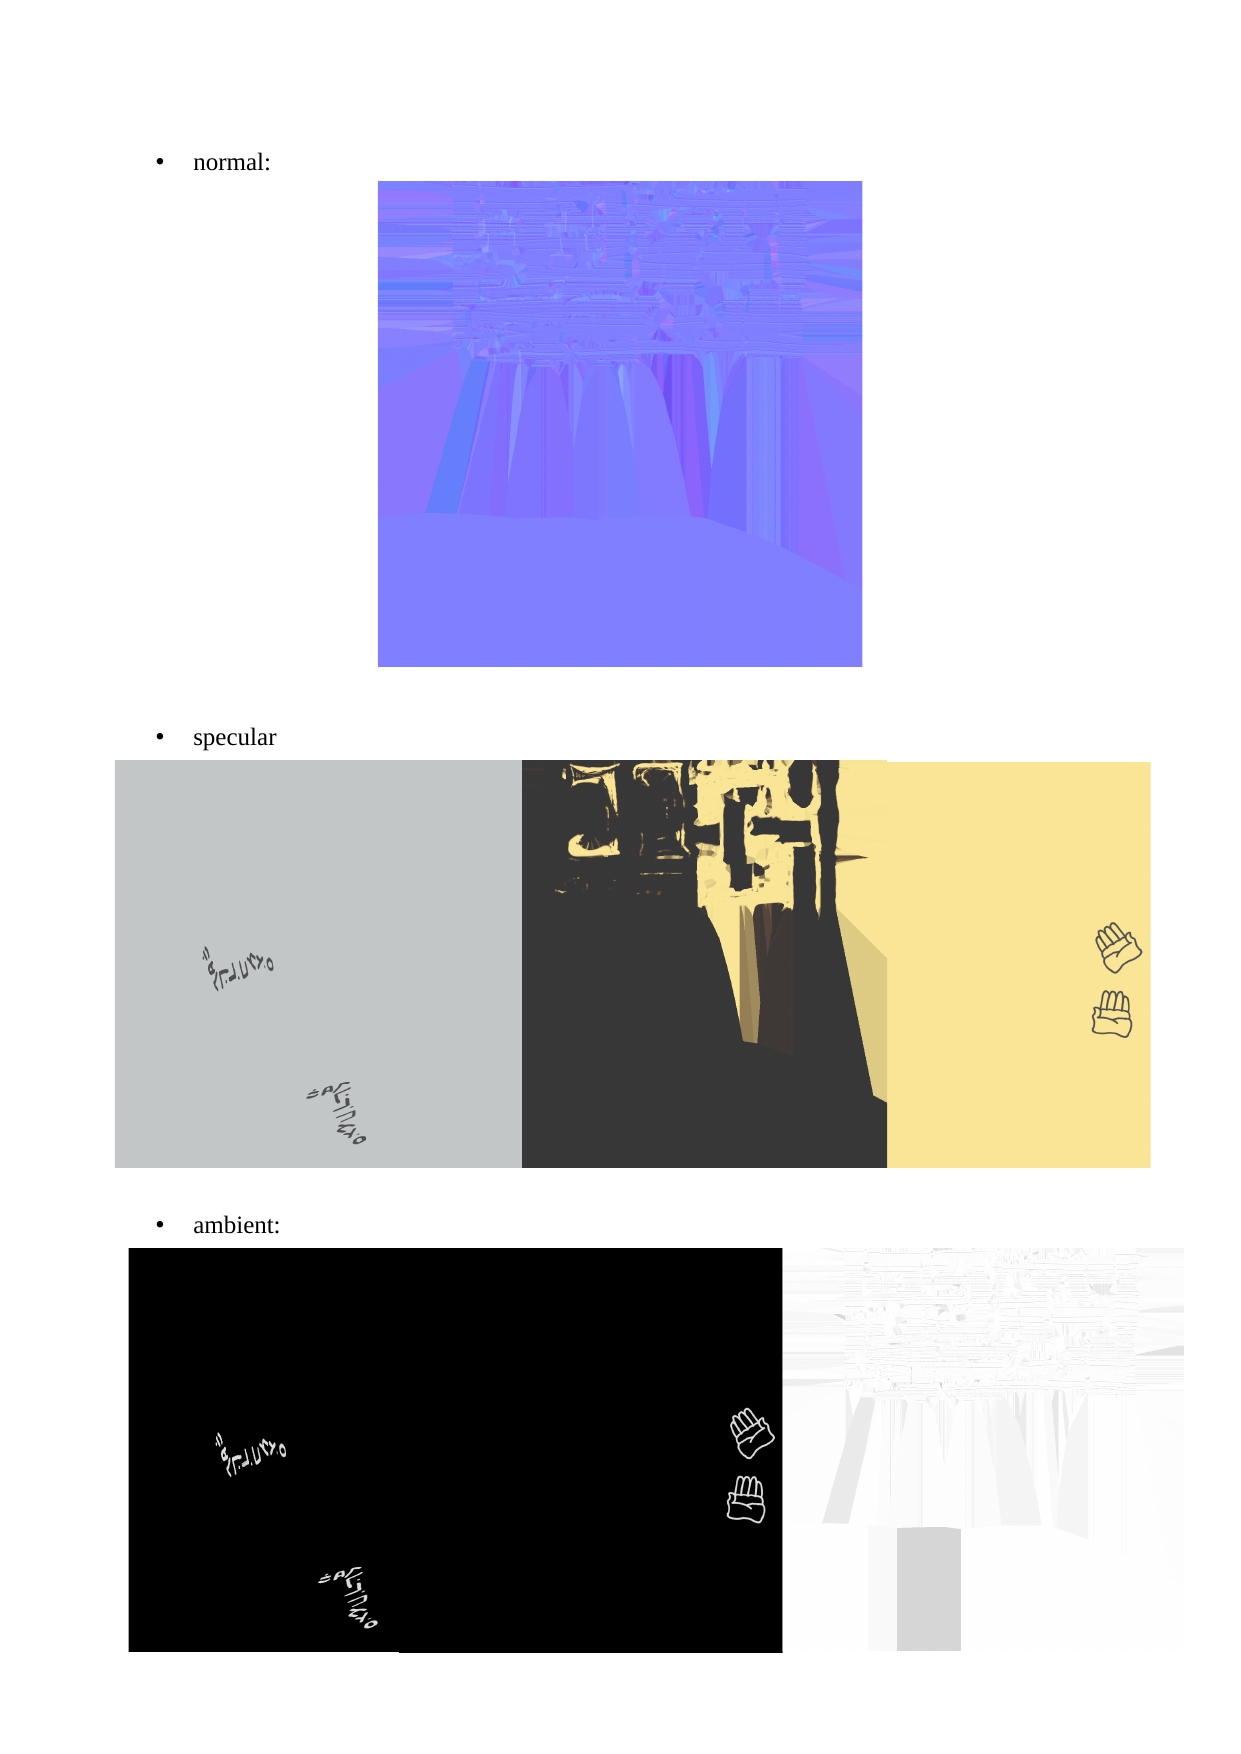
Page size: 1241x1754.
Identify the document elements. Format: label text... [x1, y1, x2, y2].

list specular [156, 722, 1122, 751]
list normal: [156, 147, 1122, 176]
picture [377, 181, 863, 667]
picture [128, 1248, 1184, 1653]
list ambient: [156, 1211, 1122, 1239]
picture [114, 760, 1151, 1168]
